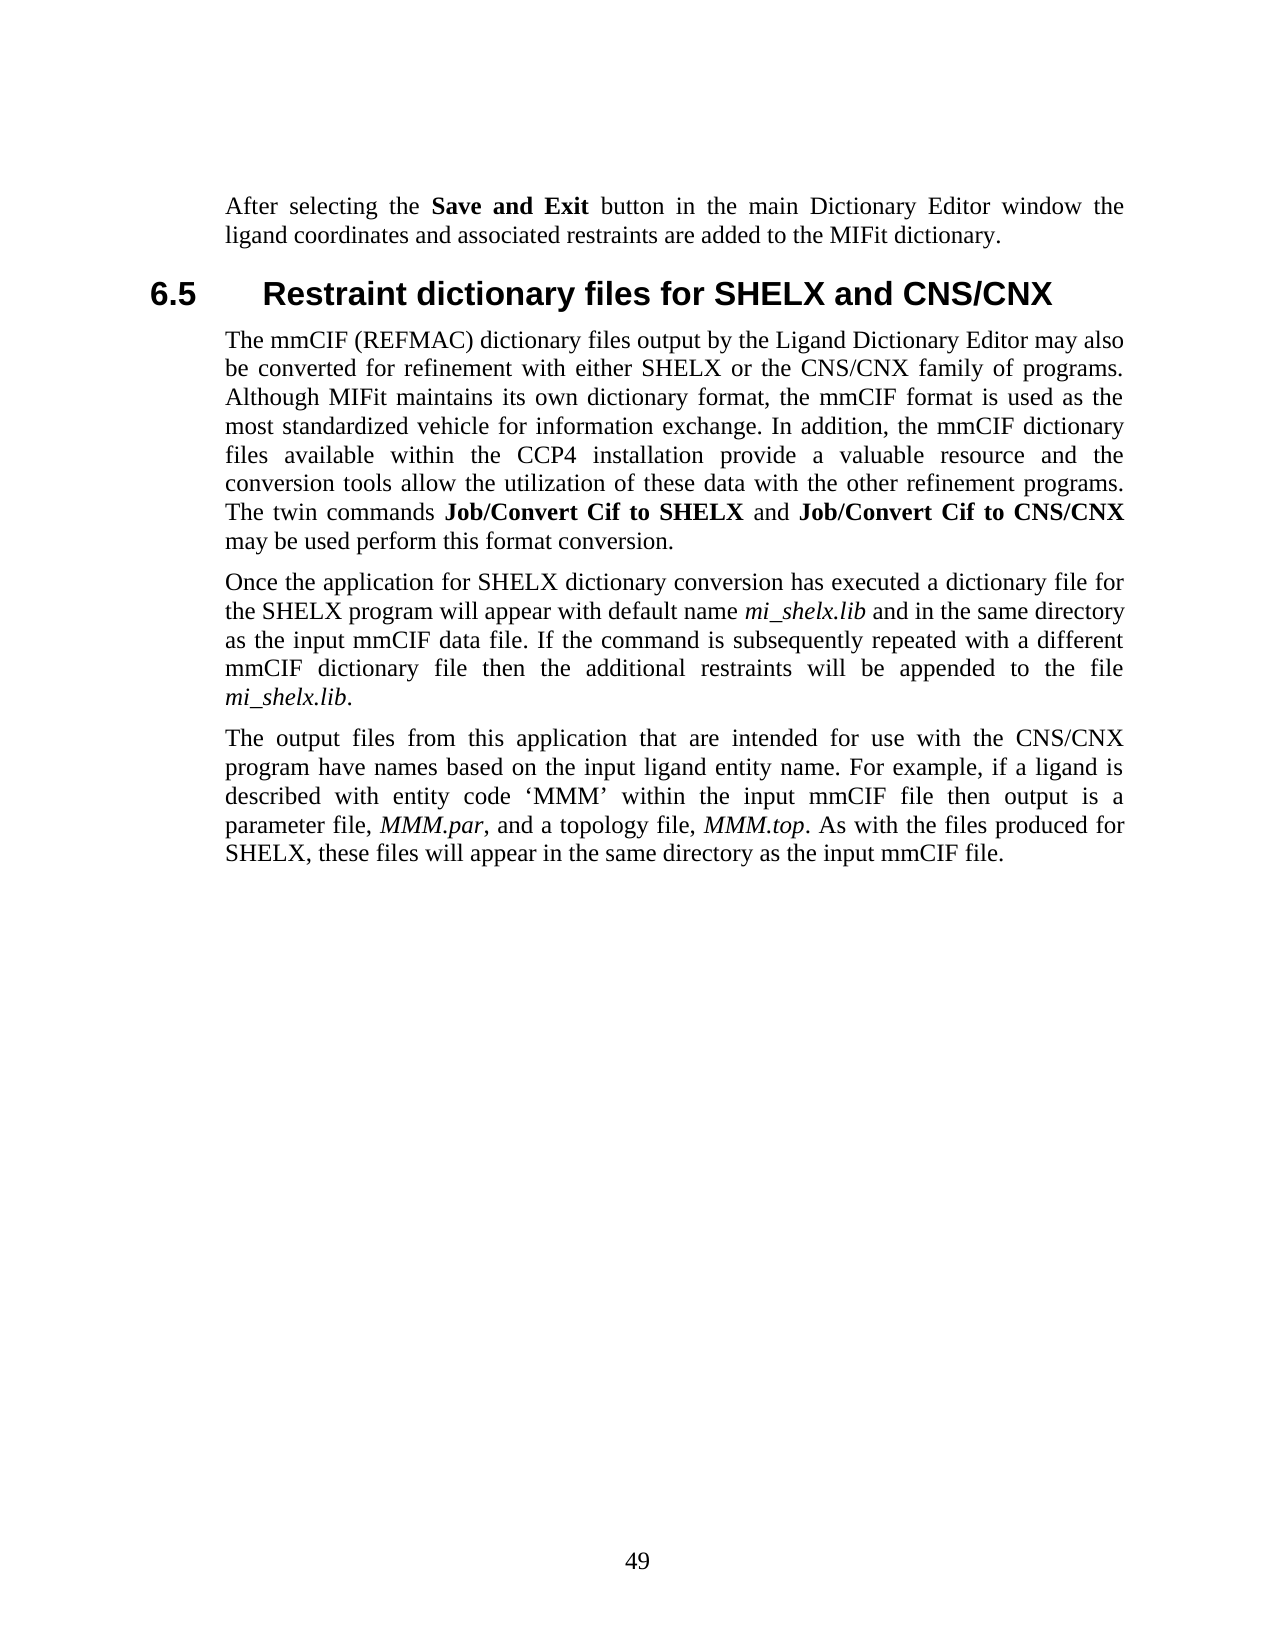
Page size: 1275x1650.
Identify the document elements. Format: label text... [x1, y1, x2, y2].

text The mmCIF (REFMAC) dictionary files output by the Ligand Dictionary Editor may also be converted for refinement with either SHELX or the CNS/CNX family of programs. Although MIFit maintains its own dictionary format, the mmCIF format is used as the most standardized vehicle for information exchange. In addition, the mmCIF dictionary files available within the CCP4 installation provide a valuable resource and the conversion tools allow the utilization of these data with the other refinement programs. The twin commands Job/Convert Cif to SHELX and Job/Convert Cif to CNS/CNX may be used perform this format conversion. [225, 325, 1125, 555]
text After selecting the Save and Exit button in the main Dictionary Editor window the ligand coordinates and associated restraints are added to the MIFit dictionary. [225, 191, 1125, 249]
text The output files from this application that are intended for use with the CNS/CNX program have names based on the input ligand entity name. For example, if a ligand is described with entity code ‘MMM’ within the input mmCIF file then output is a parameter file, MMM.par, and a topology file, MMM.top. As with the files produced for SHELX, these files will appear in the same directory as the input mmCIF file. [225, 723, 1125, 867]
text Once the application for SHELX dictionary conversion has executed a dictionary file for the SHELX program will appear with default name mi_shelx.lib and in the same directory as the input mmCIF data file. If the command is subsequently repeated with a different mmCIF dictionary file then the additional restraints will be appended to the file mi_shelx.lib. [225, 567, 1125, 711]
subtitle Restraint dictionary files for SHELX and CNS/CNX [150, 274, 1125, 312]
